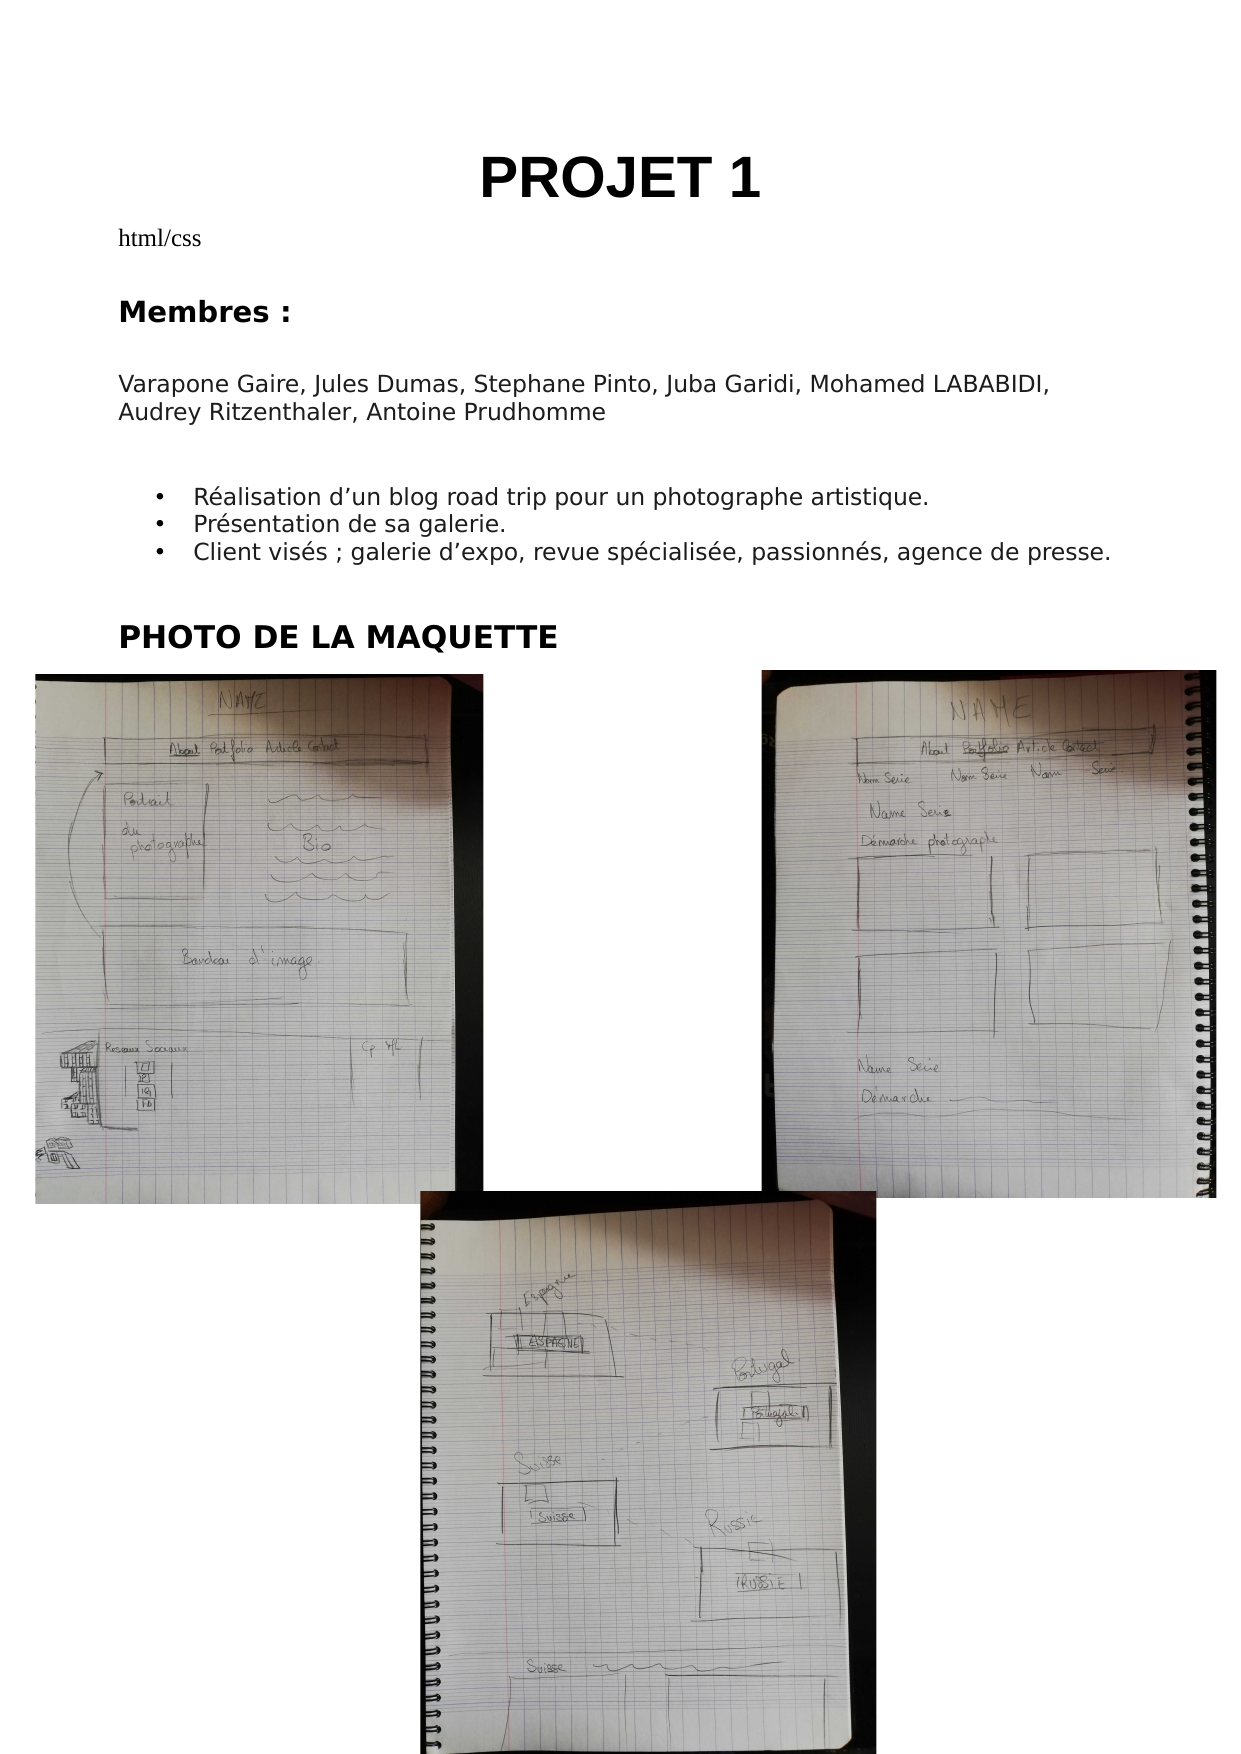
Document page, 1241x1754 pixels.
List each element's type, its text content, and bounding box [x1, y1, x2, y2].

list Réalisation d’un blog road trip pour un photographe artistique. [156, 484, 1122, 511]
subtitle PHOTO DE LA MAQUETTE [118, 620, 1122, 656]
subtitle Membres : [118, 295, 1122, 329]
text Varapone Gaire, Jules Dumas, Stephane Pinto, Juba Garidi, Mohamed LABABIDI, Audrey Ritzenthaler, Antoine Prudhomme [118, 371, 1122, 426]
title PROJET 1 [118, 143, 1122, 210]
picture [35, 670, 1217, 1754]
list Présentation de sa galerie. [156, 511, 1122, 538]
list Client visés ; galerie d’expo, revue spécialisée, passionnés, agence de presse. [156, 538, 1122, 566]
text html/css [118, 223, 1122, 251]
